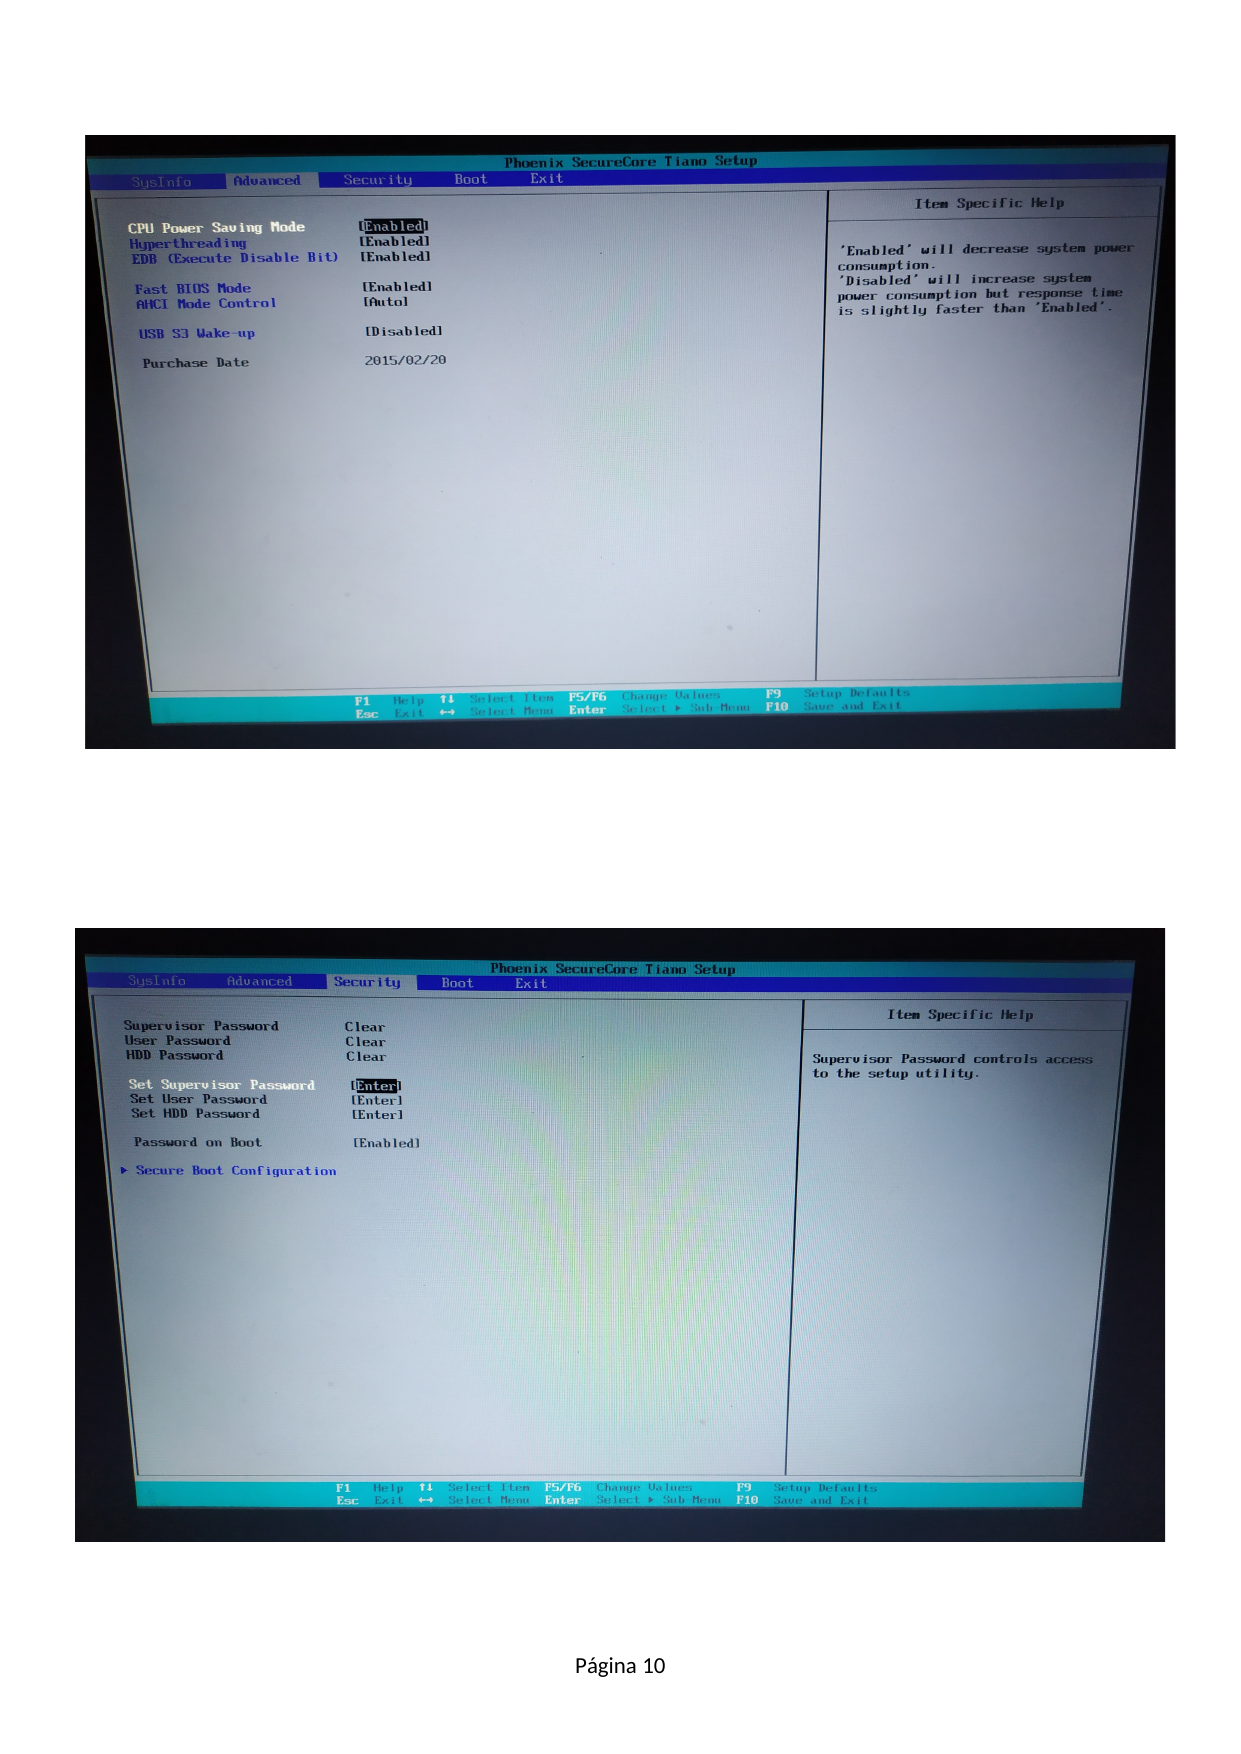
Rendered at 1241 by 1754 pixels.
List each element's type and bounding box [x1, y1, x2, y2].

picture [85, 135, 1176, 749]
picture [75, 928, 1166, 1542]
